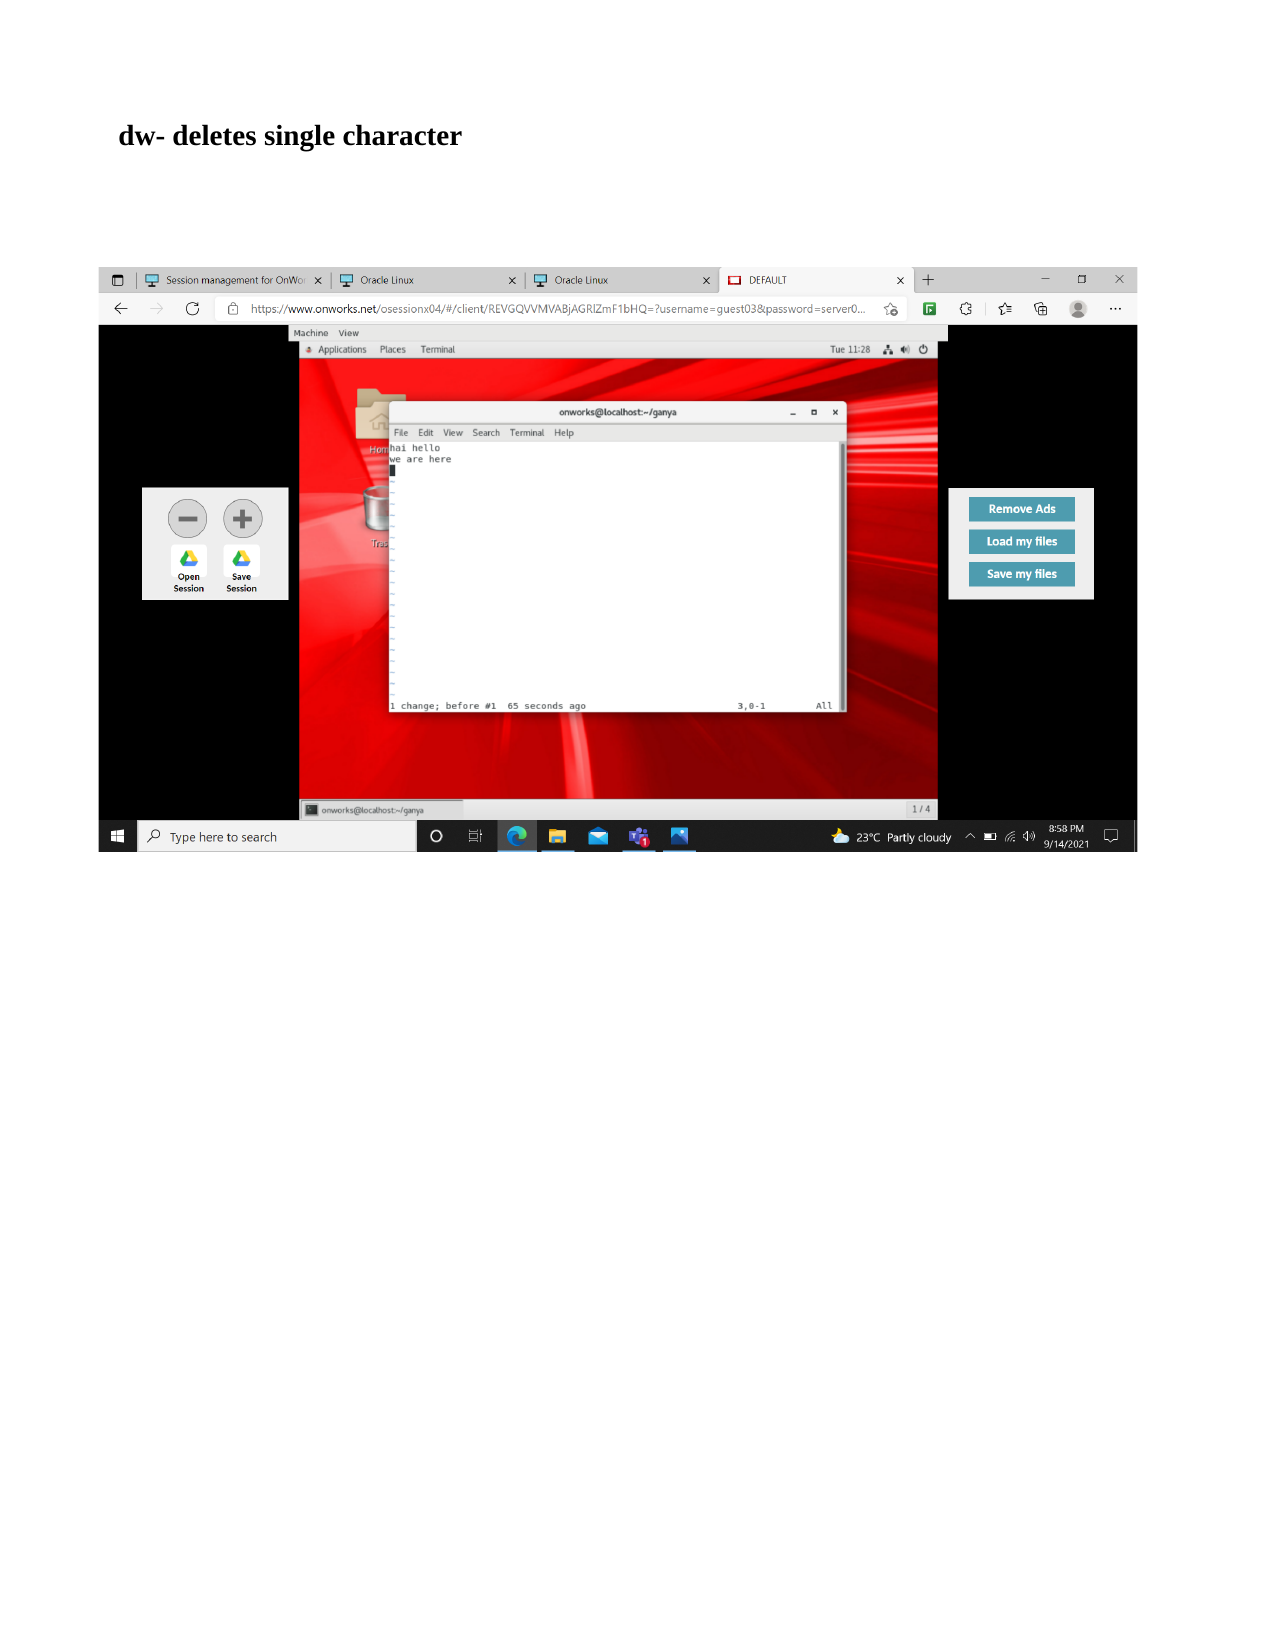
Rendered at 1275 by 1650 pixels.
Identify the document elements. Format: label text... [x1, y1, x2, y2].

picture [98, 267, 1138, 852]
text dw- deletes single character [118, 118, 1157, 152]
